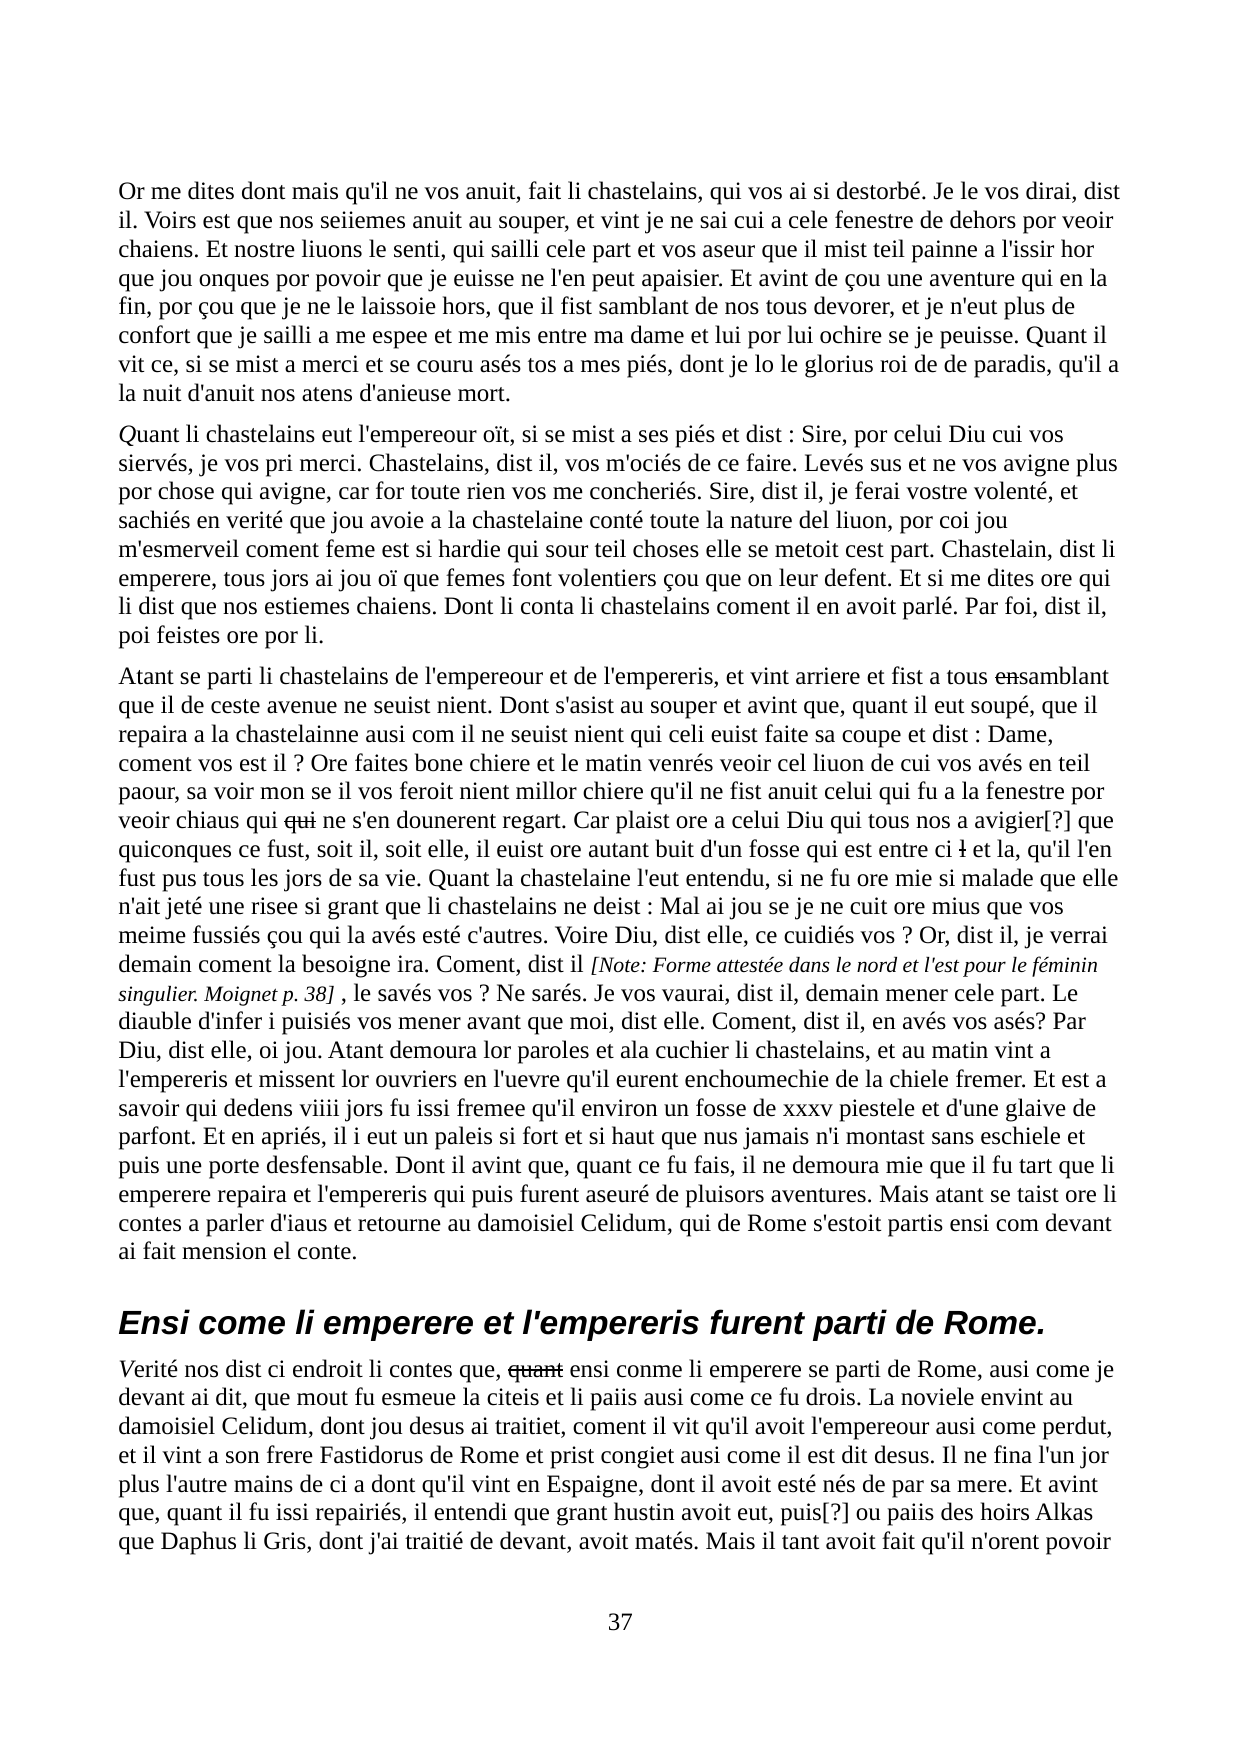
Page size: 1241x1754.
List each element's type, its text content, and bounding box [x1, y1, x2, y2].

text Atant se parti de la li chastelains et vint u li emperere et l'empereris estoient mout destorbé et dist : Sire, quel chiere faites vos ! Chastelains, ensi com li tans l'aporte ! Dont venes vos ore a ceste eure ? Sire, dist il, je vieng d'un liu ou il me samble que li aucun avoient bien mestier de mius qu'il n'aient. Dont ne li vot celer coment il ert a la chastelaine et qu'il cuidoit bien qu'il euist la esté ausi com il avoit.Chastelains, dist il, por çou ai je aucune fois veut que qui autrui ne croit, que ses consaus fait a resoignier. Encore me venist mius a estre en ma petite maisonciele et prendre çou que Dius m'euist porveut que je ci fusse ci venus et autrui destorber. Ha ! Sire, dist li chastelains, ja ne m'est il pau d'autrui destorbier fors que dou vostre. N'est mie sages qui d'autrui anui s'apaise, dist li emperere. Or me dites dont mais qu'il ne vos anuit, fait li chastelains, qui vos ai si destorbé. Je le vos dirai, dist il. Voirs est que nos seiiemes anuit au souper, et vint je ne sai cui a cele fenestre de dehors por veoir chaiens. Et nostre liuons le senti, qui sailli cele part et vos aseur que il mist teil painne a l'issir hor que jou onques por povoir que je euisse ne l'en peut apaisier. Et avint de çou une aventure qui en la fin, por çou que je ne le laissoie hors, que il fist samblant de nos tous devorer, et je n'eut plus de confort que je sailli a me espee et me mis entre ma dame et lui por lui ochire se je peuisse. Quant il vit ce, si se mist a merci et se couru asés tos a mes piés, dont je lo le glorius roi de de paradis, qu'il a la nuit d'anuit nos atens d'anieuse mort. [118, 176, 1122, 263]
subtitle Ensi come li emperere et l'empereris furent parti de Rome. [118, 1134, 1122, 1163]
text Atant se parti li chastelains de l'empereour et de l'empereris, et vint arriere et fist a tous ensamblant que il de ceste avenue ne seuist nient. Dont s'asist au souper et avint que, quant il eut soupé, que il repaira a la chastelainne ausi com il ne seuist nient qui celi euist faite sa coupe et dist : Dame, coment vos est il ? Ore faites bone chiere et le matin venrés veoir cel liuon de cui vos avés en teil paour, sa voir mon se il vos feroit nient millor chiere qu'il ne fist anuit celui qui fu a la fenestre por veoir chiaus qui qui ne s'en dounerent regart. Car plaist ore a celui Diu qui tous nos a avigier[?] que quiconques ce fust, soit il, soit elle, il euist ore autant buit d'un fosse qui est entre ci l et la, qu'il l'en fust pus tous les jors de sa vie. Quant la chastelaine l'eut entendu, si ne fu ore mie si malade que elle n'ait jeté une risee si grant que li chastelains ne deist : Mal ai jou se je ne cuit ore mius que vos meime fussiés çou qui la avés esté c'autres. Voire Diu, dist elle, ce cuidiés vos ? Or, dist il, je verrai demain coment la besoigne ira. Coment, dist il [Note: Forme attestée dans le nord et l'est pour le féminin singulier. Moignet p. 38] , le savés vos ? Ne sarés. Je vos vaurai, dist il, demain mener cele part. Le diauble d'infer i puisiés vos mener avant que moi, dist elle. Coment, dist il, en avés vos asés? Par Diu, dist elle, oi jou. Atant demoura lor paroles et ala cuchier li chastelains, et au matin vint a l'empereris et missent lor ouvriers en l'uevre qu'il eurent enchoumechie de la chiele fremer. Et est a savoir qui dedens viiii jors fu issi fremee qu'il environ un fosse de xxxv piestele et d'une glaive de parfont. Et en apriés, il i eut un paleis si fort et si haut que nus jamais n'i montast sans eschiele et puis une porte desfensable. Dont il avint que, quant ce fu fais, il ne demoura mie que il fu tart que li emperere repaira et l'empereris qui puis furent aseuré de pluisors aventures. Mais atant se taist ore li contes a parler d'iaus et retourne au damoisiel Celidum, qui de Rome s'estoit partis ensi com devant ai fait mension el conte. [118, 518, 1122, 1121]
text Verité nos dist ci endroit li contes que, quant ensi conme li emperere se parti de Rome, ausi come je devant ai dit, que mout fu esmeue la citeis et li paiis ausi come ce fu drois. La noviele envint au damoisiel Celidum, dont jou desus ai traitiet, coment il vit qu'il avoit l'empereour ausi come perdut, et il vint a son frere Fastidorus de Rome et prist congiet ausi come il est dit desus. Il ne fina l'un jor plus l'autre mains de ci a dont qu'il vint en Espaigne, dont il avoit esté nés de par sa mere. Et avint que, quant il fu issi repairiés, il entendi que grant hustin avoit eut, puis[?] ou paiis des hoirs Alkas que Daphus li Gris, dont j'ai traitié de devant, avoit matés. Mais il tant avoit fait qu'il n'orent povoir d'iaus aidier ne d'autrui grever. Ceste noviele li fu bone, mais d'une autre eut il duel et ire, car il entendi que cil Daphus avoit une maladie dont il ne se peut aidier d'une de ses mains, et ne se peut aidier de celi. Et en est si abatus que trop. Quant Celidus oï ce, si fu mout dolans et vint u il ere. Quant li uns vit l'autre, mout se sont conjoï et li a Daphus enquis de son pere l'empereour. Li damoisiaus l'en dist ce qu'il en seut, et quant il a ce entendut, si eut mout grant merveille et dist : Ha ! Celidus, dous amis, nostre sire si ma d'ouné a souffrir d'un demeslés de coi je ne me puis ore mie aidier a ma volenté. Mais se ce ne fust, jamais n'ariesteroie si en aroie oï noviele. [118, 1163, 1122, 1565]
text Quant li chastelains eut l'empereour oït, si se mist a ses piés et dist : Sire, por celui Diu cui vos siervés, je vos pri merci. Chastelains, dist il, vos m'ociés de ce faire. Levés sus et ne vos avigne plus por chose qui avigne, car for toute rien vos me concheriés. Sire, dist il, je ferai vostre volenté, et sachiés en verité que jou avoie a la chastelaine conté toute la nature del liuon, por coi jou m'esmerveil coment feme est si hardie qui sour teil choses elle se metoit cest part. Chastelain, dist li emperere, tous jors ai jou oï que femes font volentiers çou que on leur defent. Et si me dites ore qui li dist que nos estiemes chaiens. Dont li conta li chastelains coment il en avoit parlé. Par foi, dist il, poi feistes ore por li. [118, 275, 1122, 505]
